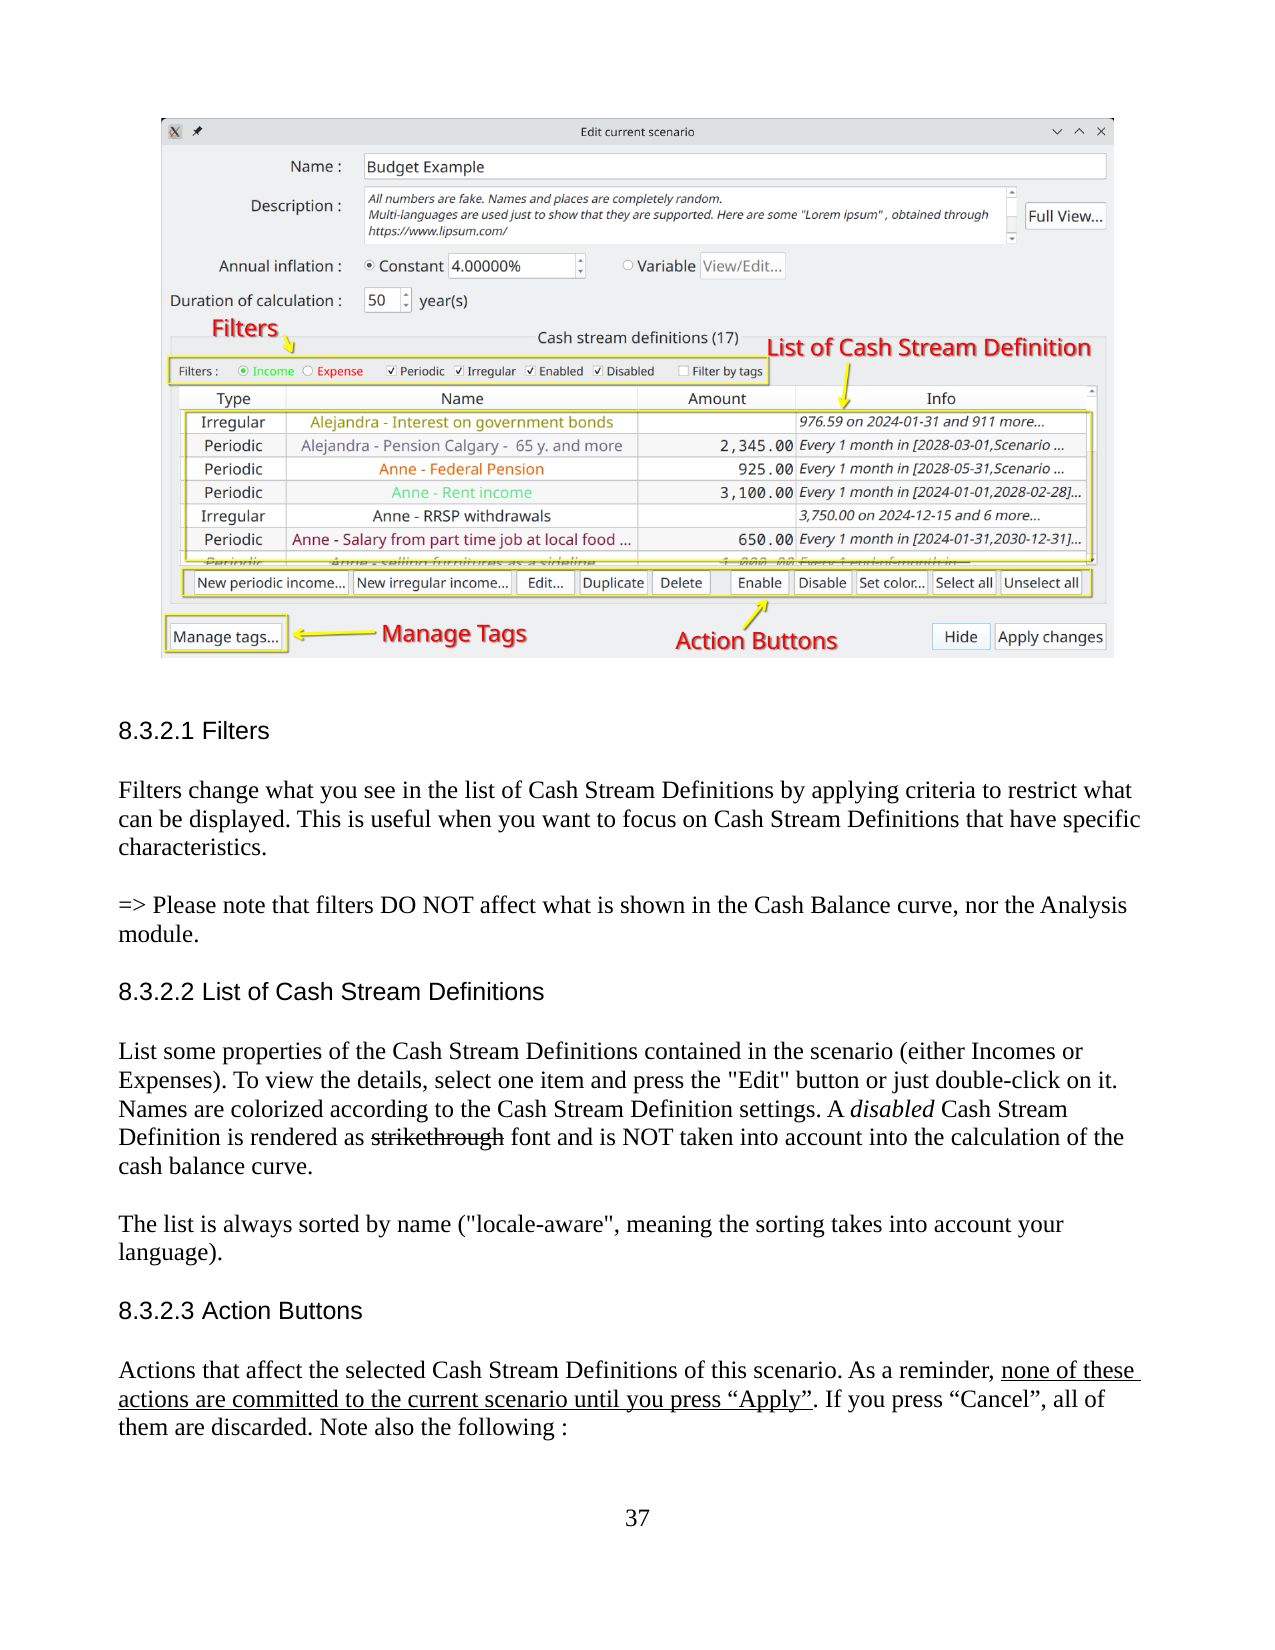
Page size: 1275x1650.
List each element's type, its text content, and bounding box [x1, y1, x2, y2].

picture [161, 118, 1114, 658]
text The list is always sorted by name ("locale-aware", meaning the sorting takes into account your language). [118, 1209, 1157, 1266]
subtitle List of Cash Stream Definitions [118, 977, 1157, 1006]
text Actions that affect the selected Cash Stream Definitions of this scenario. As a reminder, none of these actions are committed to the current scenario until you press “Apply”. If you press “Cancel”, all of them are discarded. Note also the following : [118, 1355, 1157, 1441]
subtitle Filters [118, 716, 1157, 745]
text Filters change what you see in the list of Cash Stream Definitions by applying criteria to restrict what can be displayed. This is useful when you want to focus on Cash Stream Definitions that have specific characteristics. [118, 775, 1157, 861]
text List some properties of the Cash Stream Definitions contained in the scenario (either Incomes or Expenses). To view the details, select one item and press the "Edit" button or just double-click on it. Names are colorized according to the Cash Stream Definition settings. A disabled Cash Stream Definition is rendered as strikethrough font and is NOT taken into account into the calculation of the cash balance curve. [118, 1036, 1157, 1180]
text => Please note that filters DO NOT affect what is shown in the Cash Balance curve, nor the Analysis module. [118, 890, 1157, 947]
subtitle Action Buttons [118, 1296, 1157, 1325]
